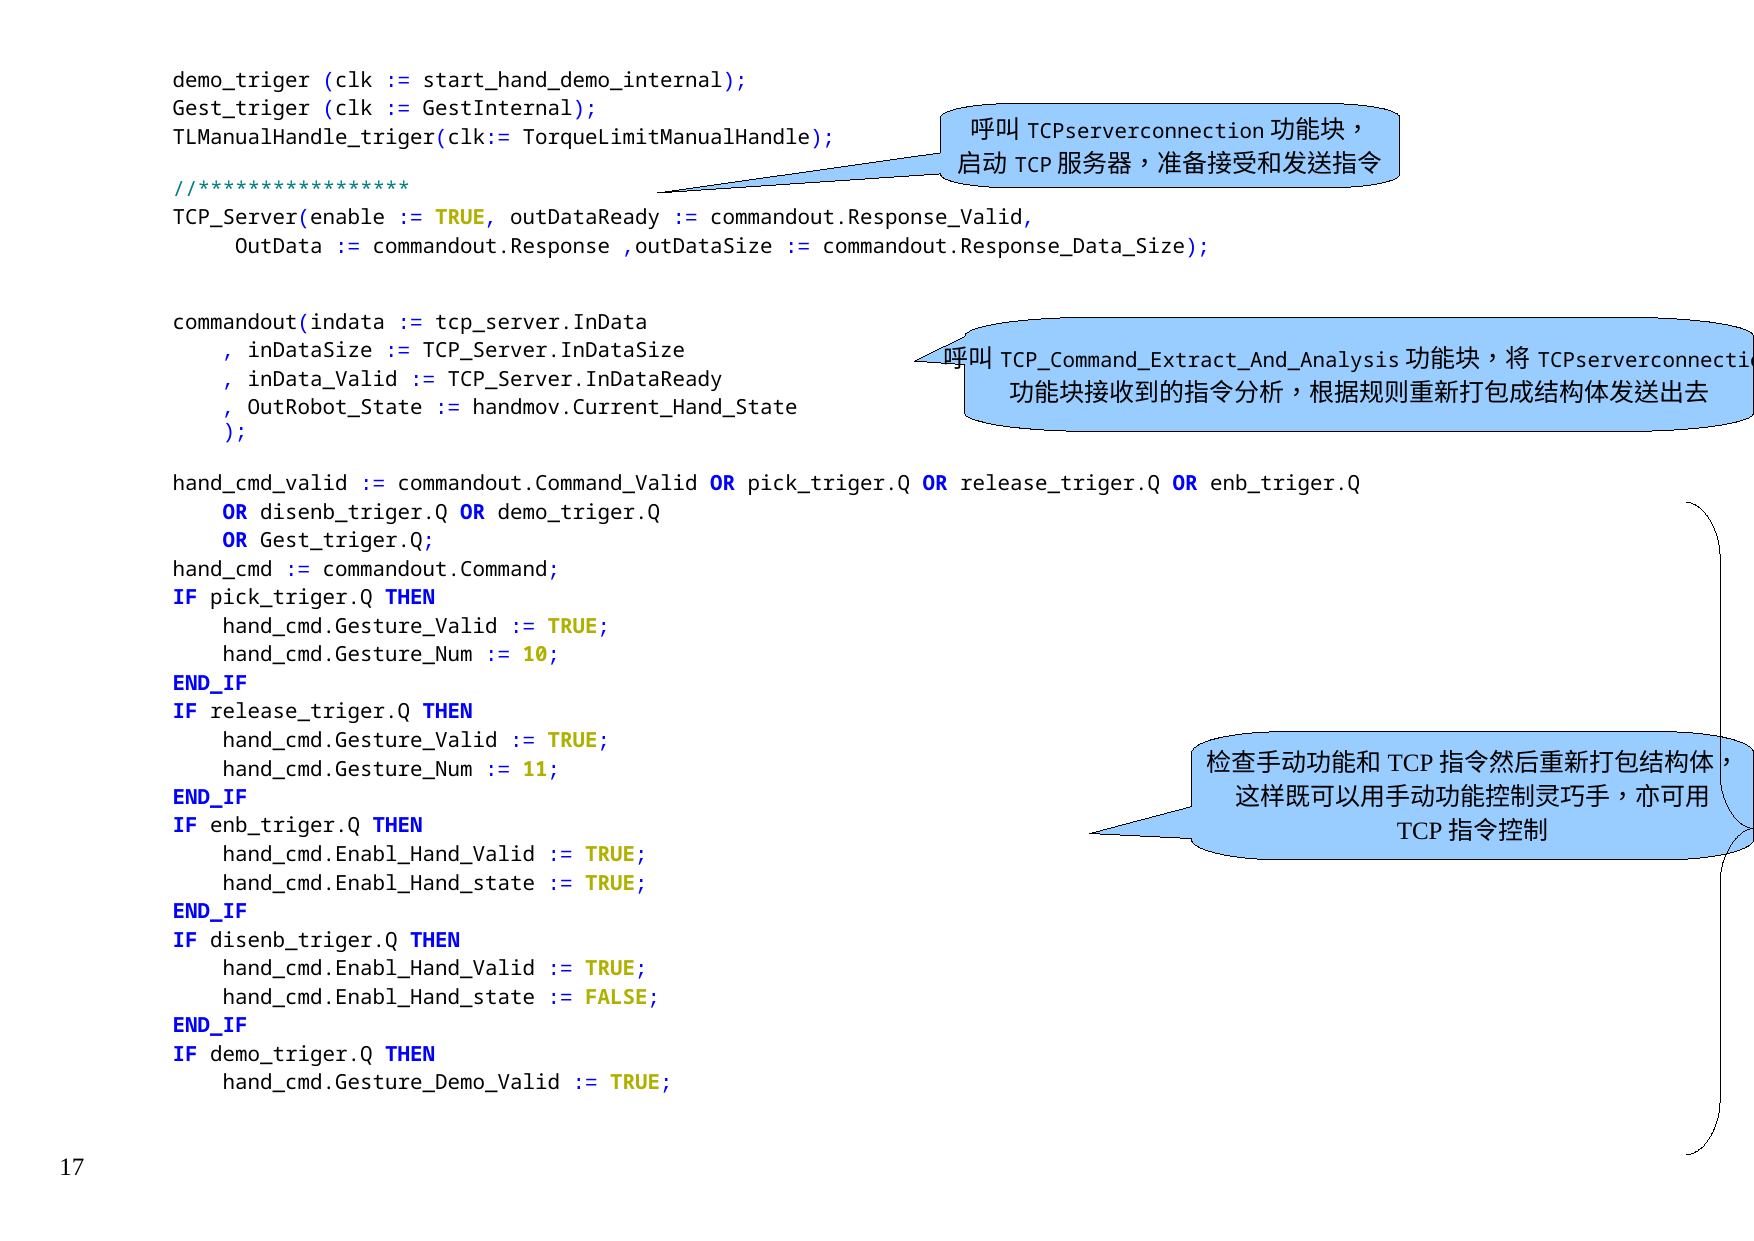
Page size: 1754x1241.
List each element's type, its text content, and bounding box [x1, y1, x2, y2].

table_cell // manually operation process enb_triger (clk := enable_internal); disenb_triger (clk := NOT enable_internal); demo_triger (clk := start_hand_demo_internal); Gest_triger (clk := GestInternal); TLManualHandle_triger(clk:= TorqueLimitManualHandle); //***************** TCP_Server(enable := TRUE, outDataReady := commandout.Response_Valid, OutData := commandout.Response ,outDataSize := commandout.Response_Data_Size); commandout(indata := tcp_server.InData , inDataSize := TCP_Server.InDataSize , inData_Valid := TCP_Server.InDataReady , OutRobot_State := handmov.Current_Hand_State ); hand_cmd_valid := commandout.Command_Valid OR pick_triger.Q OR release_triger.Q OR enb_triger.Q OR disenb_triger.Q OR demo_triger.Q OR Gest_triger.Q; hand_cmd := commandout.Command; IF pick_triger.Q THEN hand_cmd.Gesture_Valid := TRUE; hand_cmd.Gesture_Num := 10; END_IF IF release_triger.Q THEN hand_cmd.Gesture_Valid := TRUE; hand_cmd.Gesture_Num := 11; END_IF IF enb_triger.Q THEN hand_cmd.Enabl_Hand_Valid := TRUE; hand_cmd.Enabl_Hand_state := TRUE; END_IF IF disenb_triger.Q THEN hand_cmd.Enabl_Hand_Valid := TRUE; hand_cmd.Enabl_Hand_state := FALSE; END_IF IF demo_triger.Q THEN hand_cmd.Gesture_Demo_Valid := TRUE; hand_cmd.Gesture_Demo_state := TRUE; END_IF IF Gest_triger.Q THEN hand_cmd.Gesture_Valid := TRUE; hand_cmd.Gesture_Num := GestTypeInternal; END_IF handMov(enable:= TRUE, new_cmd_valid := hand_cmd_valid , new_cmd := hand_cmd , overfeed := handSpeedOverFeed , HandFirstAxis := Manual_Hand_First_Axis , HandLastAxis := Manual_Hand_Last_Axis , HandAxisAllowToMov := Manual_Hand_Axis_Allow_Move_Chart ); (************************* Toque test above **************************) CASE ToqueState OF 0: SetTorque(Enable := FALSE); IF handMov.Current_Hand_State.Hand_Enabled OR TLManualHandle_triger.Q THEN SetTorque(FirstAuxAxisNum := Manual_Hand_First_Axis, LastAuxAxisNum := Manual_Hand_Last_Axis , Enable := TRUE); FOR Torque_Limit_Counter := Manual_Hand_First_Axis TO Manual_Hand_Last_Axis DO Torque_Value_Limit_Chart[Torque_Limit_Counter] := Manual_TorqueLimition; Torque_Axis_Limit_Chart[Torque_Limit_Counter] := Manual_Hand_Axis_Allow_Move_Chart[Torque_Limit_Counter - Manual_Hand_First_Axis]; END_FOR toquestate := 10; END_IF 10: SetTorque(Axis_Torque_Limit_indicator := Torque_Axis_Limit_Chart , Axis_Torque_Limit_Value := Torque_Value_Limit_Chart , execute := TRUE); IF SetTorque.done THEN SetTorque (execute := FALSE); toquestate := 30; END_IF 30: IF NOT handMov.Current_Hand_State.Hand_Enabled THEN toquestate := 0; END_IF IF TLManualHandle_triger.q THEN toquestate := 10; END_IF END_CASE AllAxisGroupEnb := handMov.Current_Hand_State.Hand_Enabled; [167, 59, 1695, 1102]
table_cell [59, 59, 167, 1102]
